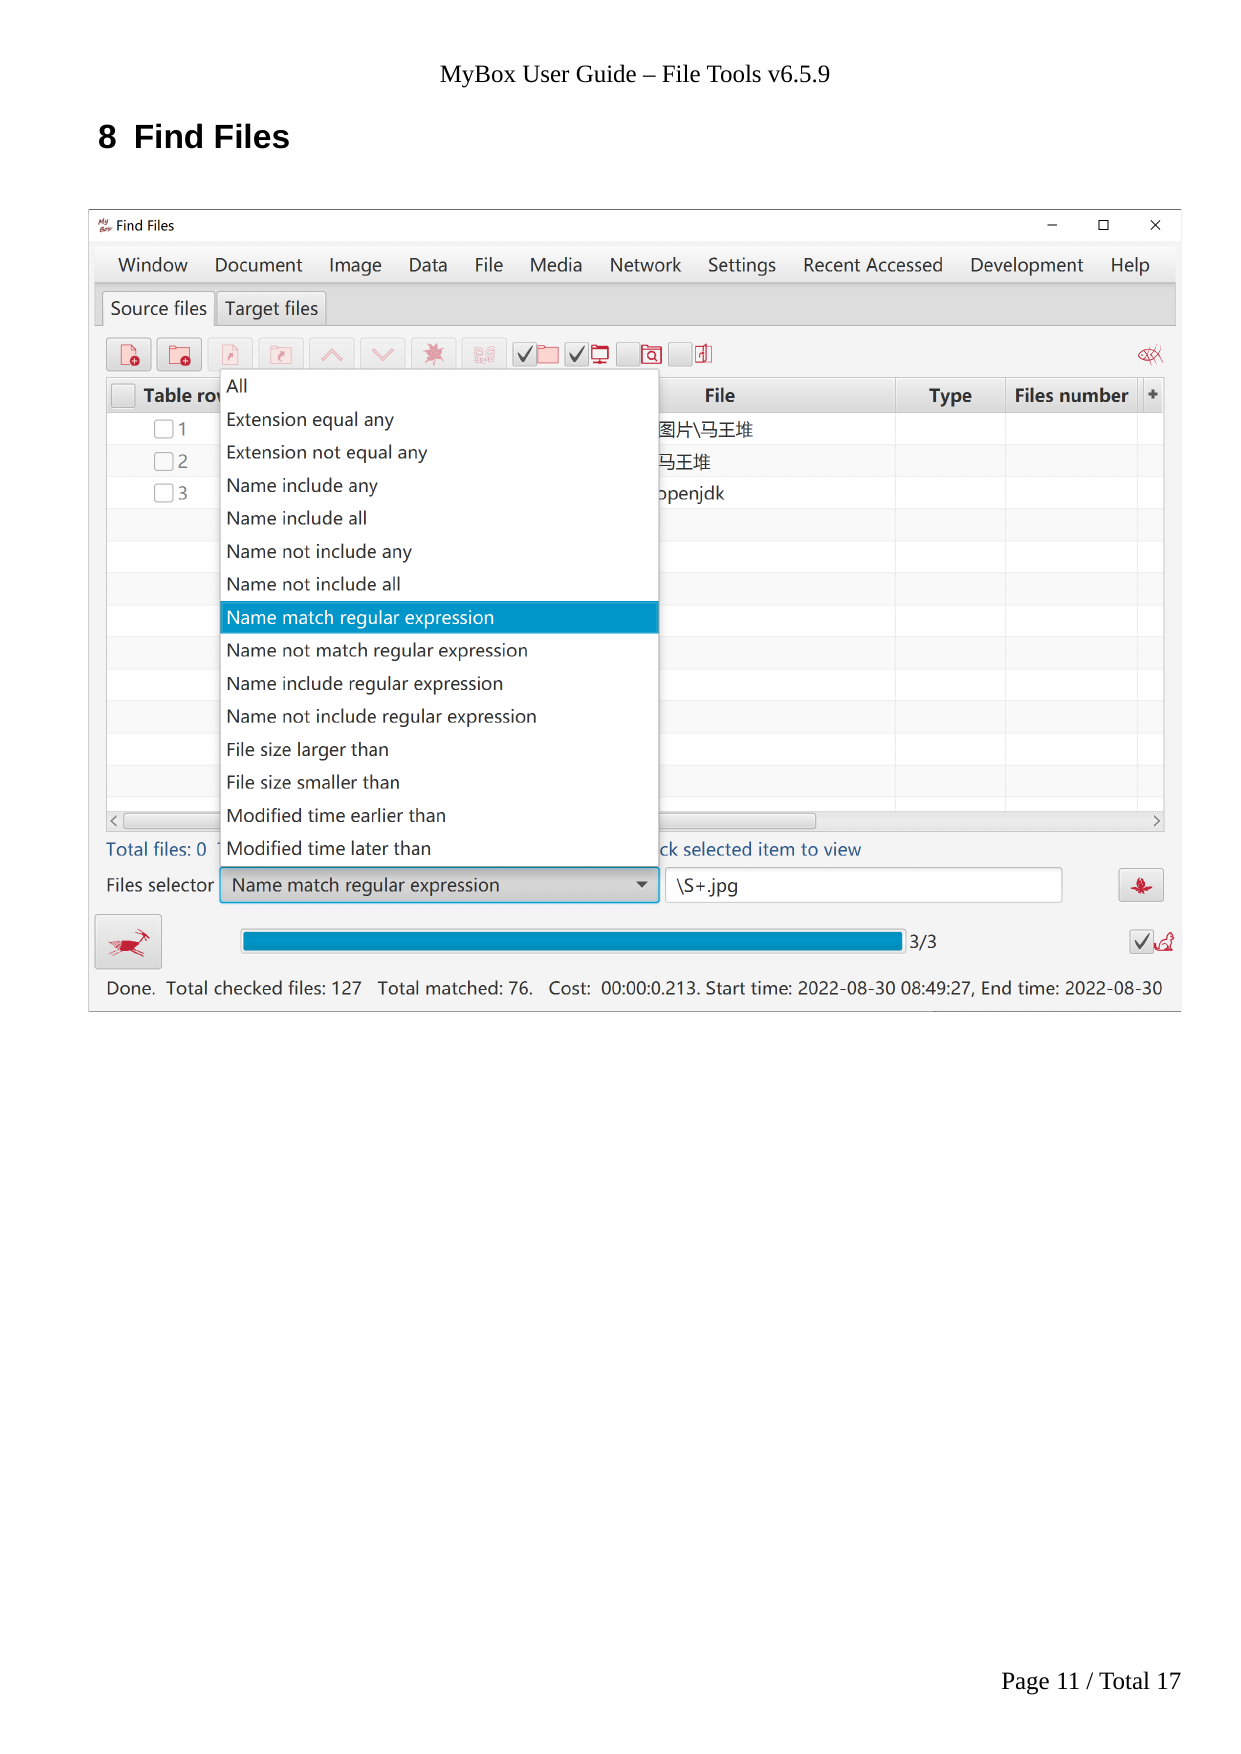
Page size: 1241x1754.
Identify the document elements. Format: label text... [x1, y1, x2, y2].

picture [88, 209, 1182, 1012]
subtitle Find Files [88, 117, 1181, 156]
